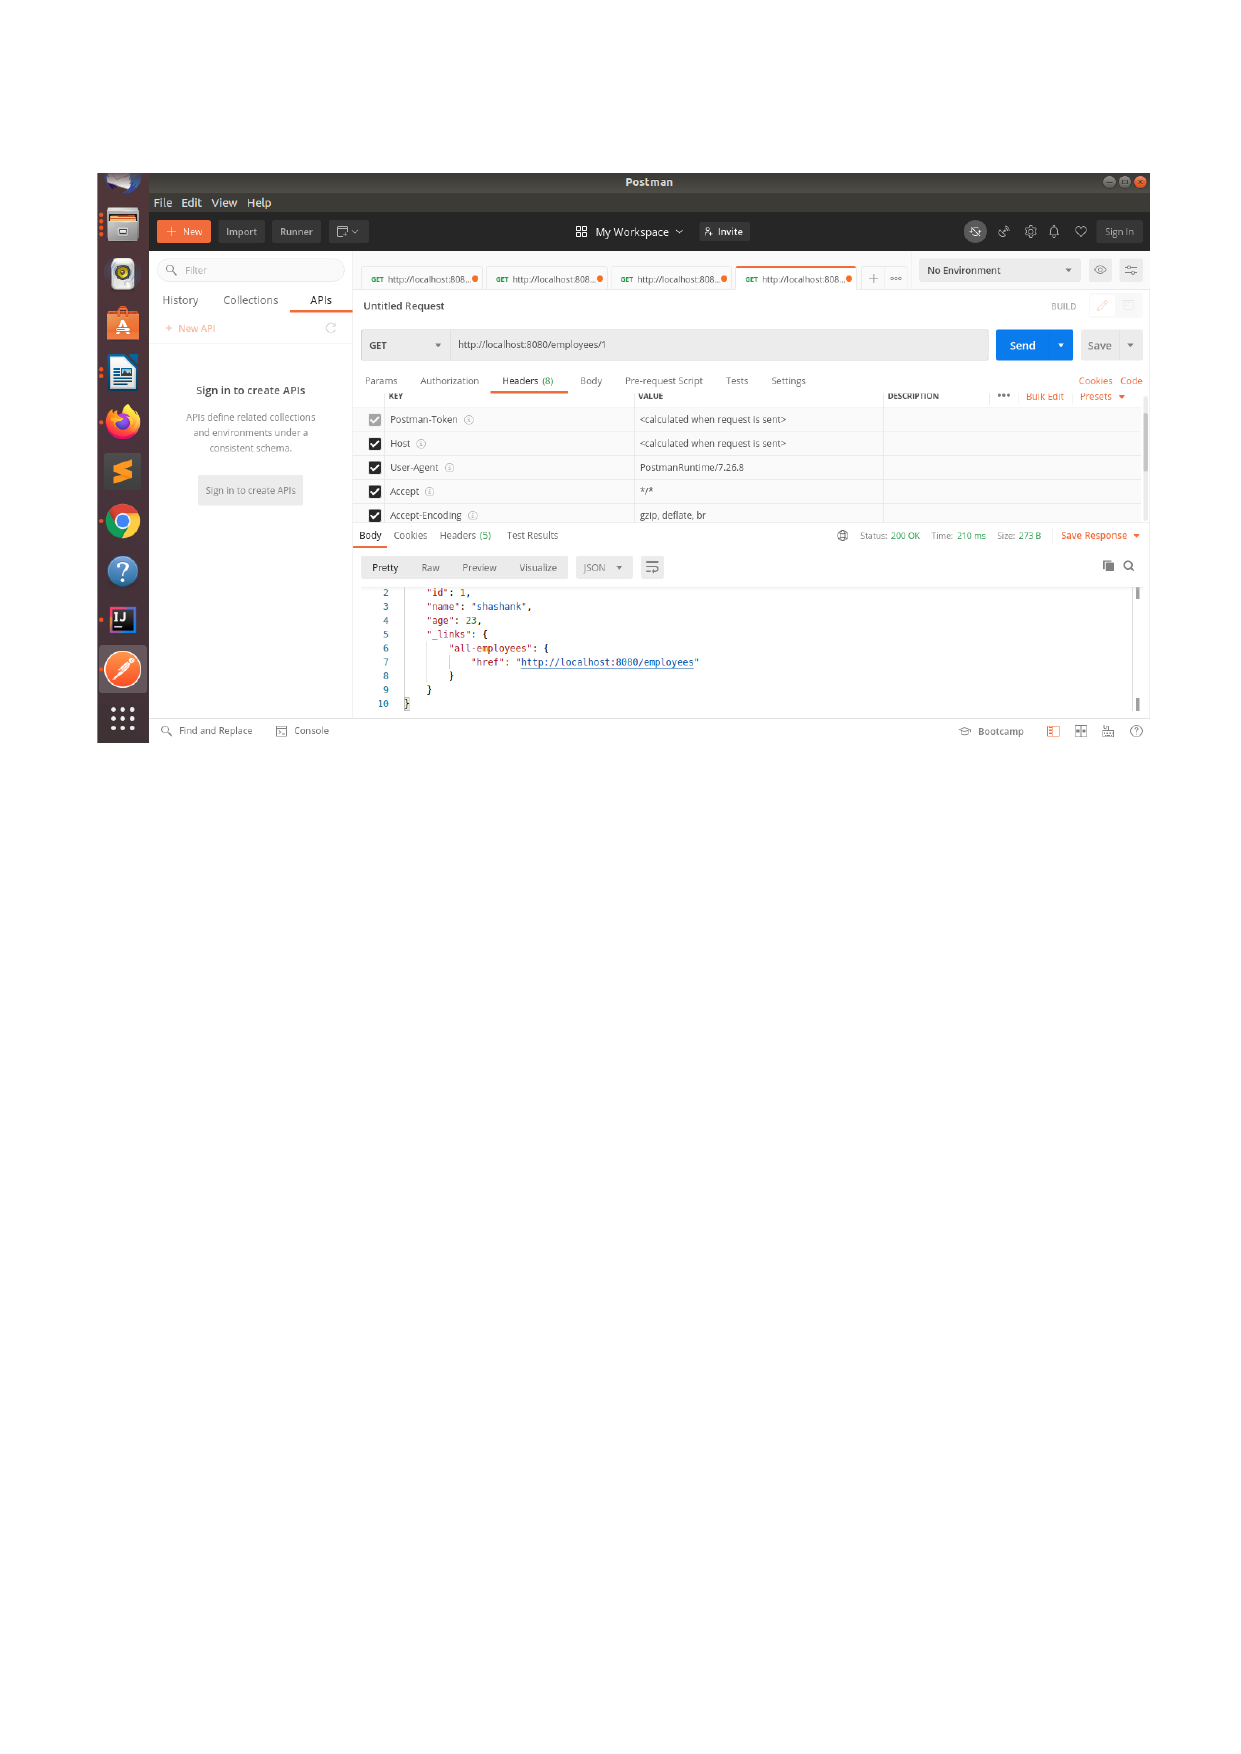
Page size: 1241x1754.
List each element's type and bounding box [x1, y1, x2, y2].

picture [97, 173, 1150, 743]
